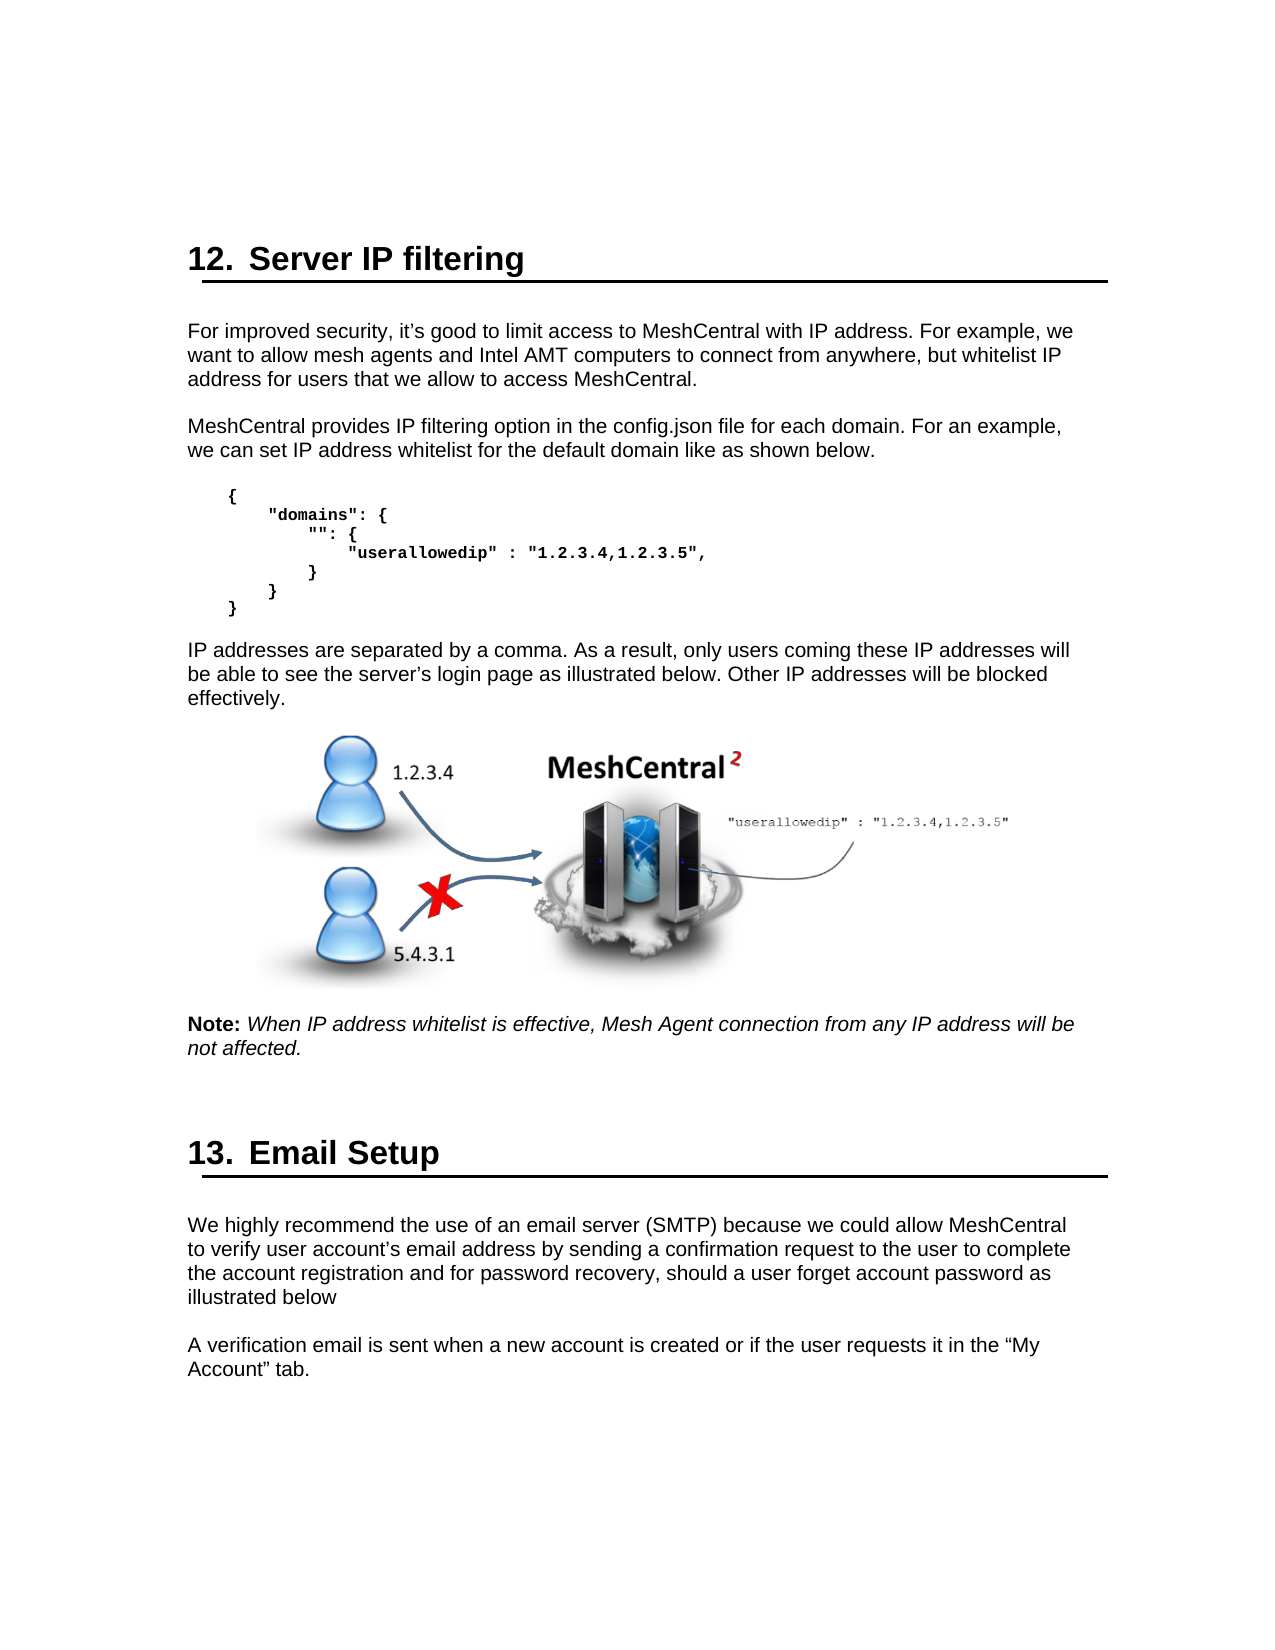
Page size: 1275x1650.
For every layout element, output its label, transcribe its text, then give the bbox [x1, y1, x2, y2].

text "": { [266, 524, 400, 543]
text IP addresses are separated by a comma. As a result, only users coming these IP addresses will be able to see the server’s login page as illustrated below. Other IP addresses will be blocked effectively. [187, 638, 1073, 709]
text For improved security, it’s good to limit access to MeshCentral with IP address. For example, we want to allow mesh agents and Intel AMT computers to connect from anywhere, but whitelist IP address for users that we allow to access MeshCentral. [187, 319, 1077, 391]
text { [227, 487, 1179, 505]
text "domains": { [266, 505, 390, 524]
subtitle Server IP filtering [187, 238, 1179, 277]
picture [256, 733, 1020, 1012]
text Note: When IP address whitelist is effective, Mesh Agent connection from any IP address will be not affected. [187, 729, 1083, 1060]
text MeshCentral provides IP filtering option in the config.json file for each domain. For an example, we can set IP address whitelist for the default domain like as shown below. [187, 414, 1083, 462]
subtitle Email Setup [187, 1133, 1179, 1172]
text } [307, 562, 1179, 581]
text "userallowedip" : "1.2.3.4,1.2.3.5", [347, 543, 1179, 562]
text A verification email is sent when a new account is created or if the user requests it in the “My Account” tab. [187, 1333, 1043, 1381]
text } [267, 581, 1179, 600]
text We highly recommend the use of an email server (SMTP) because we could allow MeshCentral to verify user account’s email address by sending a confirmation request to the user to complete the account registration and for password recovery, should a user forget account password as illustrated below [187, 1213, 1074, 1309]
text } [227, 600, 1179, 619]
